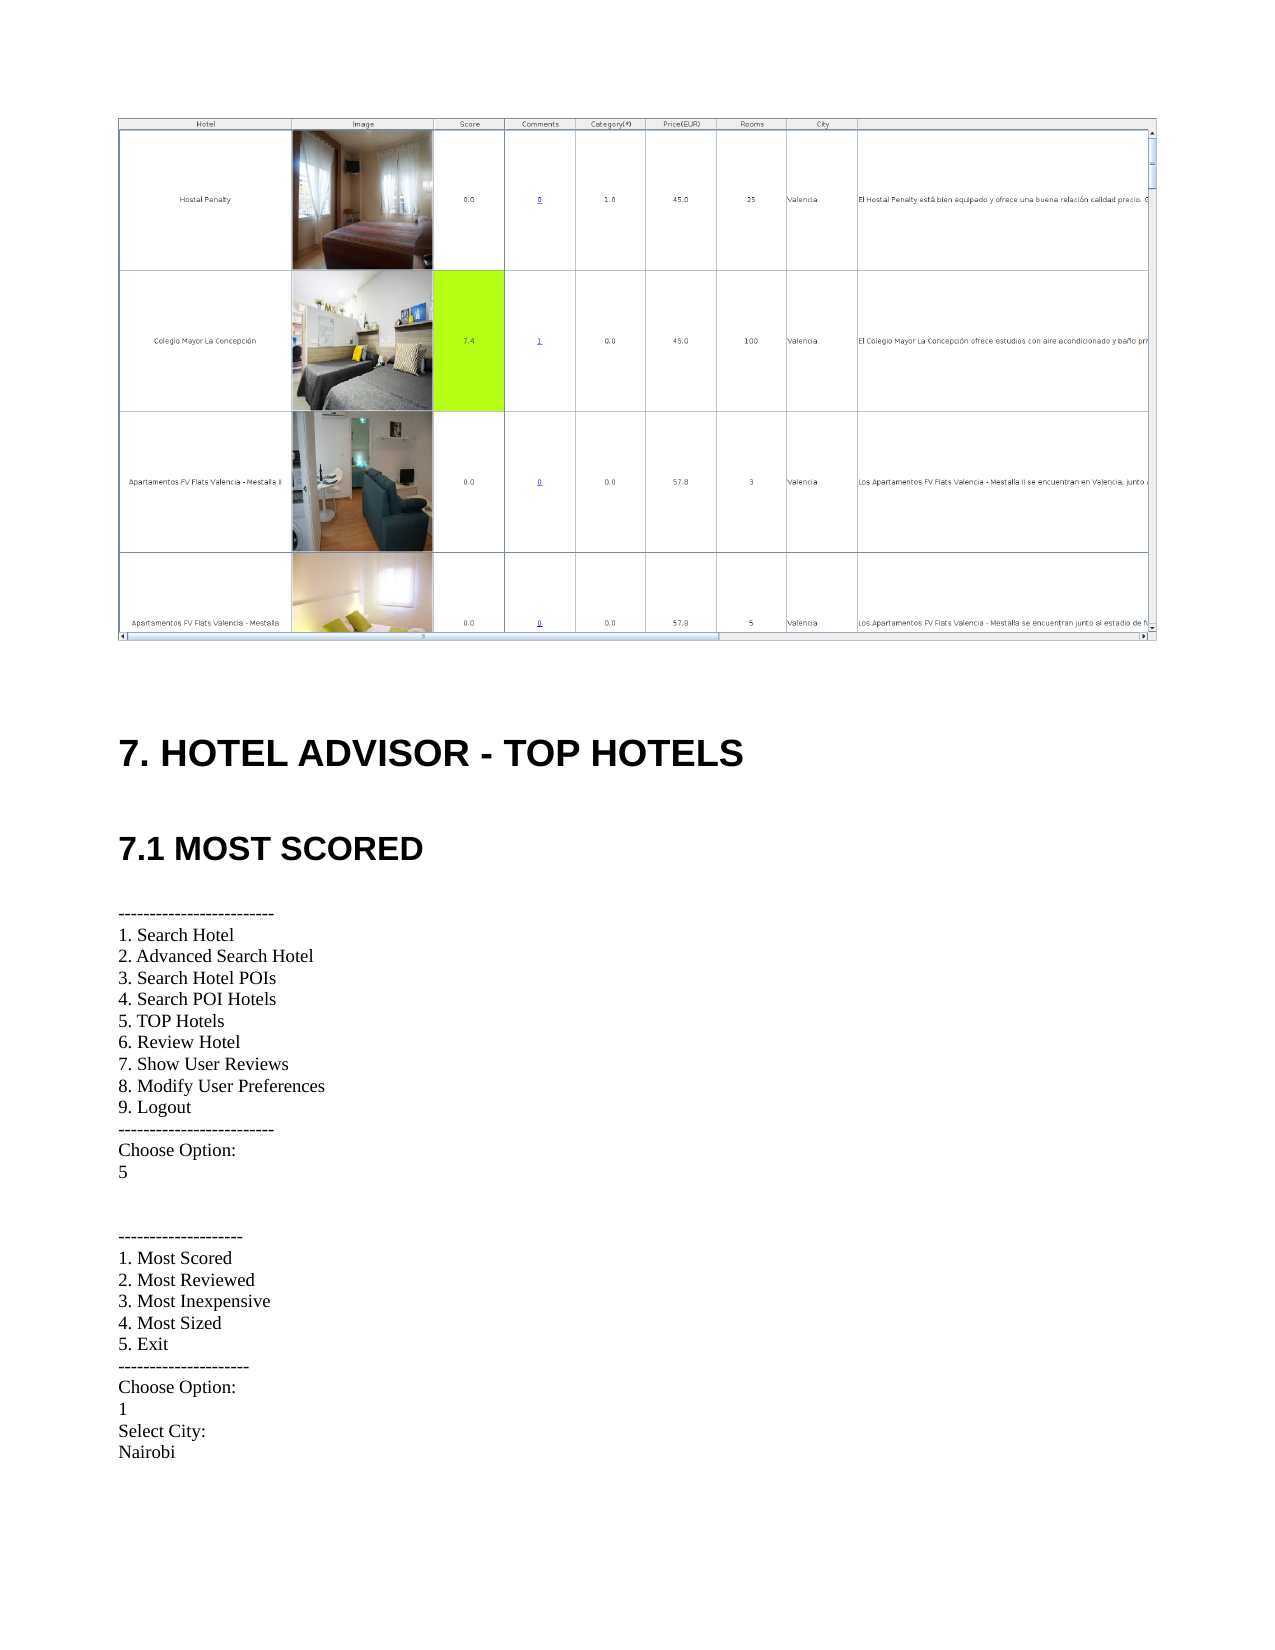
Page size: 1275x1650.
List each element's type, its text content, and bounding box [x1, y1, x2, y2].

text ------------------------- [118, 902, 1157, 923]
text 1. Most Scored [118, 1247, 1157, 1268]
text 1. Search Hotel [118, 923, 1157, 945]
text -------------------- [118, 1225, 1157, 1247]
text 5 [118, 1161, 1157, 1182]
text 4. Most Sized [118, 1312, 1157, 1333]
text 5. Exit [118, 1333, 1157, 1355]
text Choose Option: [118, 1139, 1157, 1161]
text Choose Option: [118, 1376, 1157, 1398]
text --------------------- [118, 1355, 1157, 1376]
text 6. Review Hotel [118, 1031, 1157, 1053]
text 4. Search POI Hotels [118, 988, 1157, 1010]
picture [118, 118, 1157, 641]
text 2. Most Reviewed [118, 1268, 1157, 1290]
text 8. Modify User Preferences [118, 1074, 1157, 1096]
text 9. Logout [118, 1096, 1157, 1118]
text ------------------------- [118, 1118, 1157, 1139]
text 1 [118, 1398, 1157, 1419]
text 2. Advanced Search Hotel [118, 945, 1157, 967]
text 3. Search Hotel POIs [118, 967, 1157, 988]
text 5. TOP Hotels [118, 1010, 1157, 1031]
text 3. Most Inexpensive [118, 1290, 1157, 1312]
text Nairobi [118, 1441, 1157, 1463]
text 7. Show User Reviews [118, 1053, 1157, 1074]
subtitle 7. HOTEL ADVISOR - TOP HOTELS [118, 731, 1157, 774]
subtitle 7.1 MOST SCORED [118, 829, 1157, 868]
text Select City: [118, 1419, 1157, 1441]
